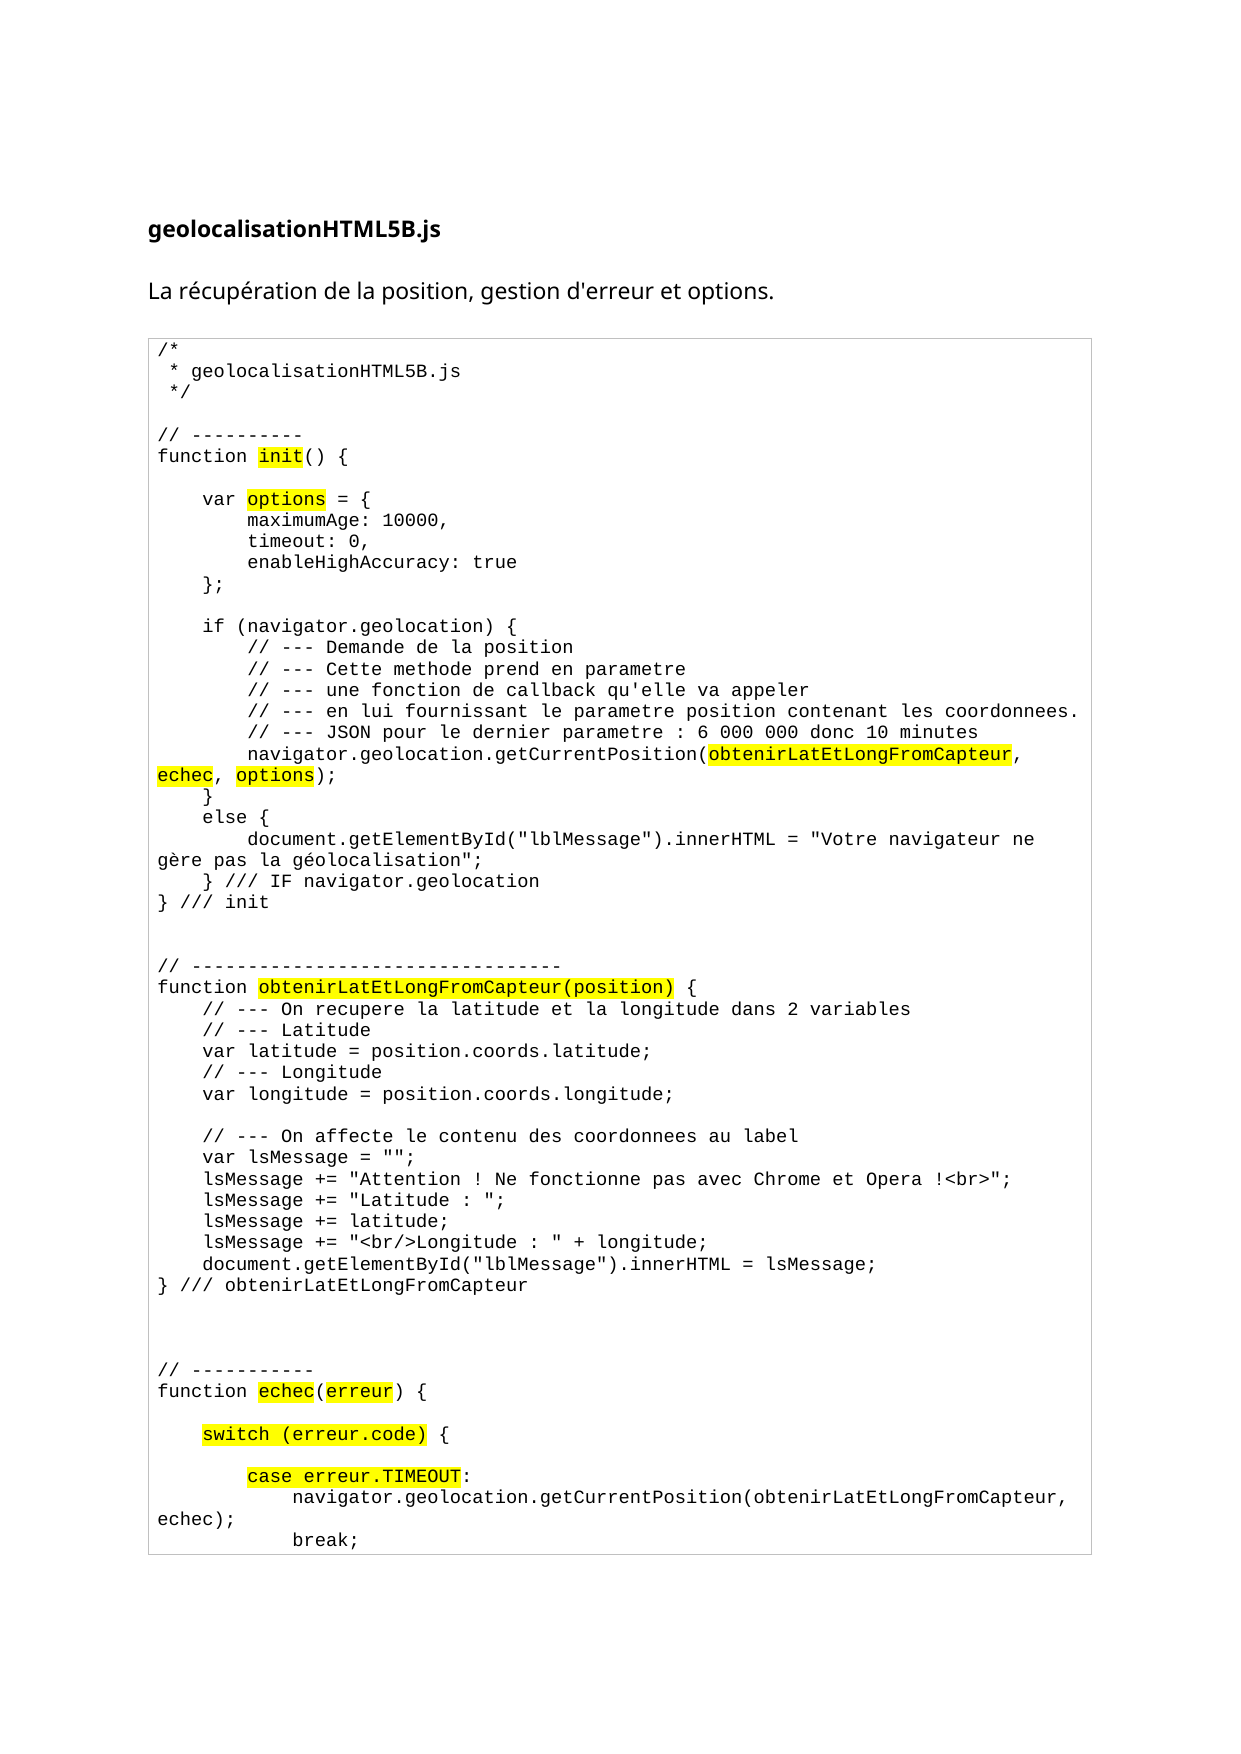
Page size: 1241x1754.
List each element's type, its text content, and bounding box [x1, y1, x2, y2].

text */ [149, 380, 1091, 404]
text navigator.geolocation.getCurrentPosition(obtenirLatEtLongFromCapteur, echec); [149, 1485, 1091, 1527]
text /* [149, 339, 1091, 359]
text * geolocalisationHTML5B.js [149, 359, 1091, 380]
text // --- Longitude [149, 1060, 1091, 1081]
text lsMessage += "Latitude : "; [149, 1187, 1091, 1209]
text var latitude = position.coords.latitude; [149, 1039, 1091, 1060]
text timeout: 0, [149, 529, 1091, 550]
text switch (erreur.code) { [149, 1421, 1091, 1446]
text // ----------- [149, 1357, 1091, 1379]
text // --- Demande de la position [149, 635, 1091, 656]
text // --- On affecte le contenu des coordonnees au label [149, 1124, 1091, 1145]
text var lsMessage = ""; [149, 1145, 1091, 1166]
text var longitude = position.coords.longitude; [149, 1081, 1091, 1106]
text lsMessage += "Attention ! Ne fonctionne pas avec Chrome et Opera !<br>"; [149, 1166, 1091, 1187]
text // --- JSON pour le dernier parametre : 6 000 000 donc 10 minutes [149, 720, 1091, 741]
text geolocalisationHTML5B.js [148, 212, 1092, 244]
text // --------------------------------- [149, 954, 1091, 975]
text function init() { [149, 444, 1091, 468]
text if (navigator.geolocation) { [149, 614, 1091, 635]
text // ---------- [149, 422, 1091, 444]
text case erreur.TIMEOUT: [149, 1464, 1091, 1485]
text function obtenirLatEtLongFromCapteur(position) { [149, 975, 1091, 996]
text } /// IF navigator.geolocation [149, 869, 1091, 890]
text maximumAge: 10000, [149, 507, 1091, 529]
text document.getElementById("lblMessage").innerHTML = lsMessage; [149, 1251, 1091, 1272]
text var options = { [149, 486, 1091, 507]
text La récupération de la position, gestion d'erreur et options. [148, 275, 1092, 306]
text } /// init [149, 890, 1091, 914]
text // --- Cette methode prend en parametre [149, 656, 1091, 677]
text else { [149, 805, 1091, 826]
text document.getElementById("lblMessage").innerHTML = "Votre navigateur ne gère pas la géolocalisation"; [149, 826, 1091, 869]
text enableHighAccuracy: true [149, 550, 1091, 571]
text } [149, 784, 1091, 805]
text // --- On recupere la latitude et la longitude dans 2 variables [149, 996, 1091, 1017]
text lsMessage += latitude; [149, 1209, 1091, 1230]
text } /// obtenirLatEtLongFromCapteur [149, 1272, 1091, 1297]
text function echec(erreur) { [149, 1379, 1091, 1403]
text navigator.geolocation.getCurrentPosition(obtenirLatEtLongFromCapteur, echec, options); [149, 741, 1091, 784]
text break; [149, 1527, 1091, 1554]
text // --- Latitude [149, 1017, 1091, 1039]
text // --- une fonction de callback qu'elle va appeler [149, 677, 1091, 699]
text // --- en lui fournissant le parametre position contenant les coordonnees. [149, 699, 1091, 720]
text lsMessage += "<br/>Longitude : " + longitude; [149, 1230, 1091, 1251]
text }; [149, 571, 1091, 596]
